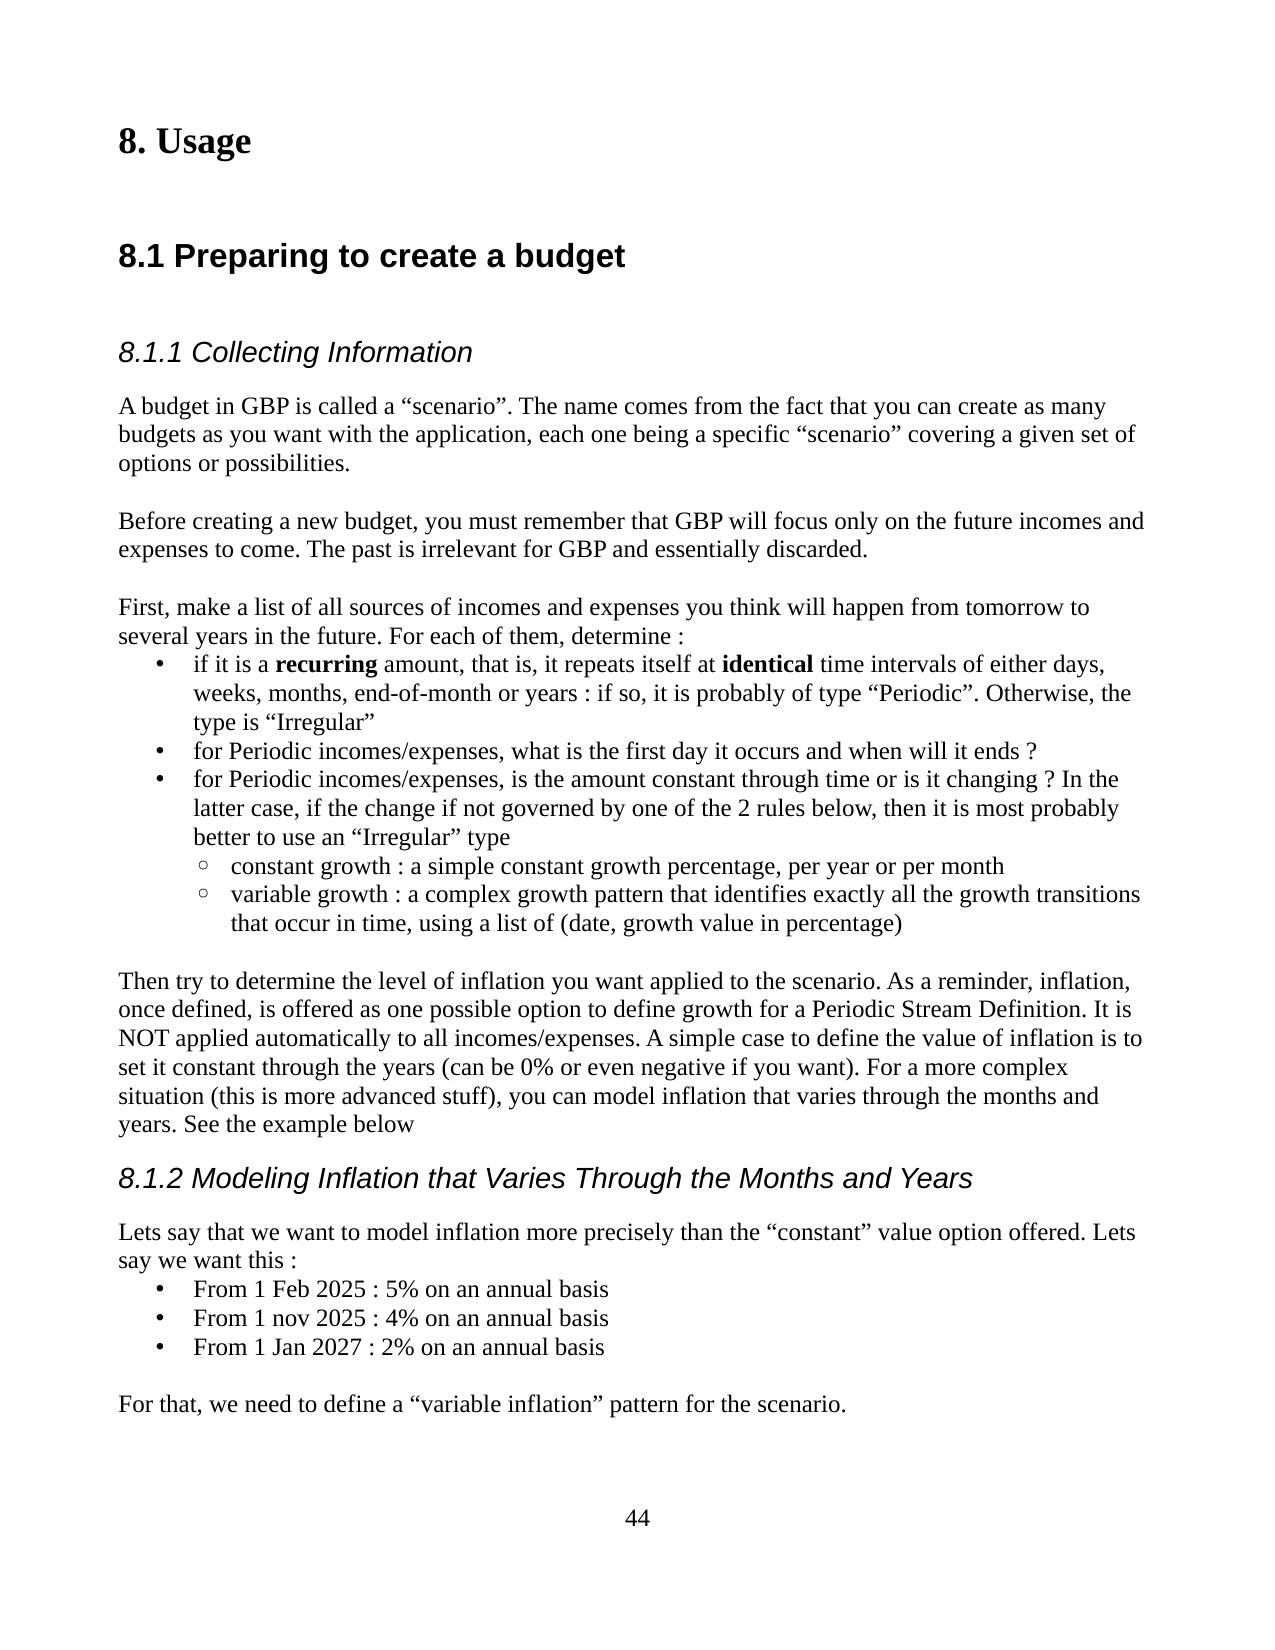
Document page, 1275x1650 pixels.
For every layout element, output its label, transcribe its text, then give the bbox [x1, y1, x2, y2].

subtitle Collecting Information [118, 335, 1157, 368]
list for Periodic incomes/expenses, is the amount constant through time or is it changing ? In the latter case, if the change if not governed by one of the 2 rules below, then it is most probably better to use an “Irregular” type [156, 764, 1157, 851]
list From 1 nov 2025 : 4% on an annual basis [156, 1303, 1157, 1332]
list for Periodic incomes/expenses, what is the first day it occurs and when will it ends ? [156, 736, 1157, 764]
list variable growth : a complex growth pattern that identifies exactly all the growth transitions that occur in time, using a list of (date, growth value in percentage) [193, 879, 1157, 937]
list From 1 Feb 2025 : 5% on an annual basis [156, 1274, 1157, 1303]
text A budget in GBP is called a “scenario”. The name comes from the fact that you can create as many budgets as you want with the application, each one being a specific “scenario” covering a given set of options or possibilities. [118, 391, 1157, 477]
list From 1 Jan 2027 : 2% on an annual basis [156, 1332, 1157, 1361]
list if it is a recurring amount, that is, it repeats itself at identical time intervals of either days, weeks, months, end-of-month or years : if so, it is probably of type “Periodic”. Otherwise, the type is “Irregular” [156, 649, 1157, 736]
subtitle Usage [118, 118, 1157, 161]
subtitle Preparing to create a budget [118, 236, 1157, 275]
text For that, we need to define a “variable inflation” pattern for the scenario. [118, 1389, 1157, 1418]
text Before creating a new budget, you must remember that GBP will focus only on the future incomes and expenses to come. The past is irrelevant for GBP and essentially discarded. [118, 506, 1157, 563]
subtitle Modeling Inflation that Varies Through the Months and Years [118, 1161, 1157, 1194]
text First, make a list of all sources of incomes and expenses you think will happen from tomorrow to several years in the future. For each of them, determine : [118, 592, 1157, 649]
text Then try to determine the level of inflation you want applied to the scenario. As a reminder, inflation, once defined, is offered as one possible option to define growth for a Periodic Stream Definition. It is NOT applied automatically to all incomes/expenses. A simple case to define the value of inflation is to set it constant through the years (can be 0% or even negative if you want). For a more complex situation (this is more advanced stuff), you can model inflation that varies through the months and years. See the example below [118, 966, 1157, 1138]
list constant growth : a simple constant growth percentage, per year or per month [193, 851, 1157, 879]
text Lets say that we want to model inflation more precisely than the “constant” value option offered. Lets say we want this : [118, 1217, 1157, 1274]
